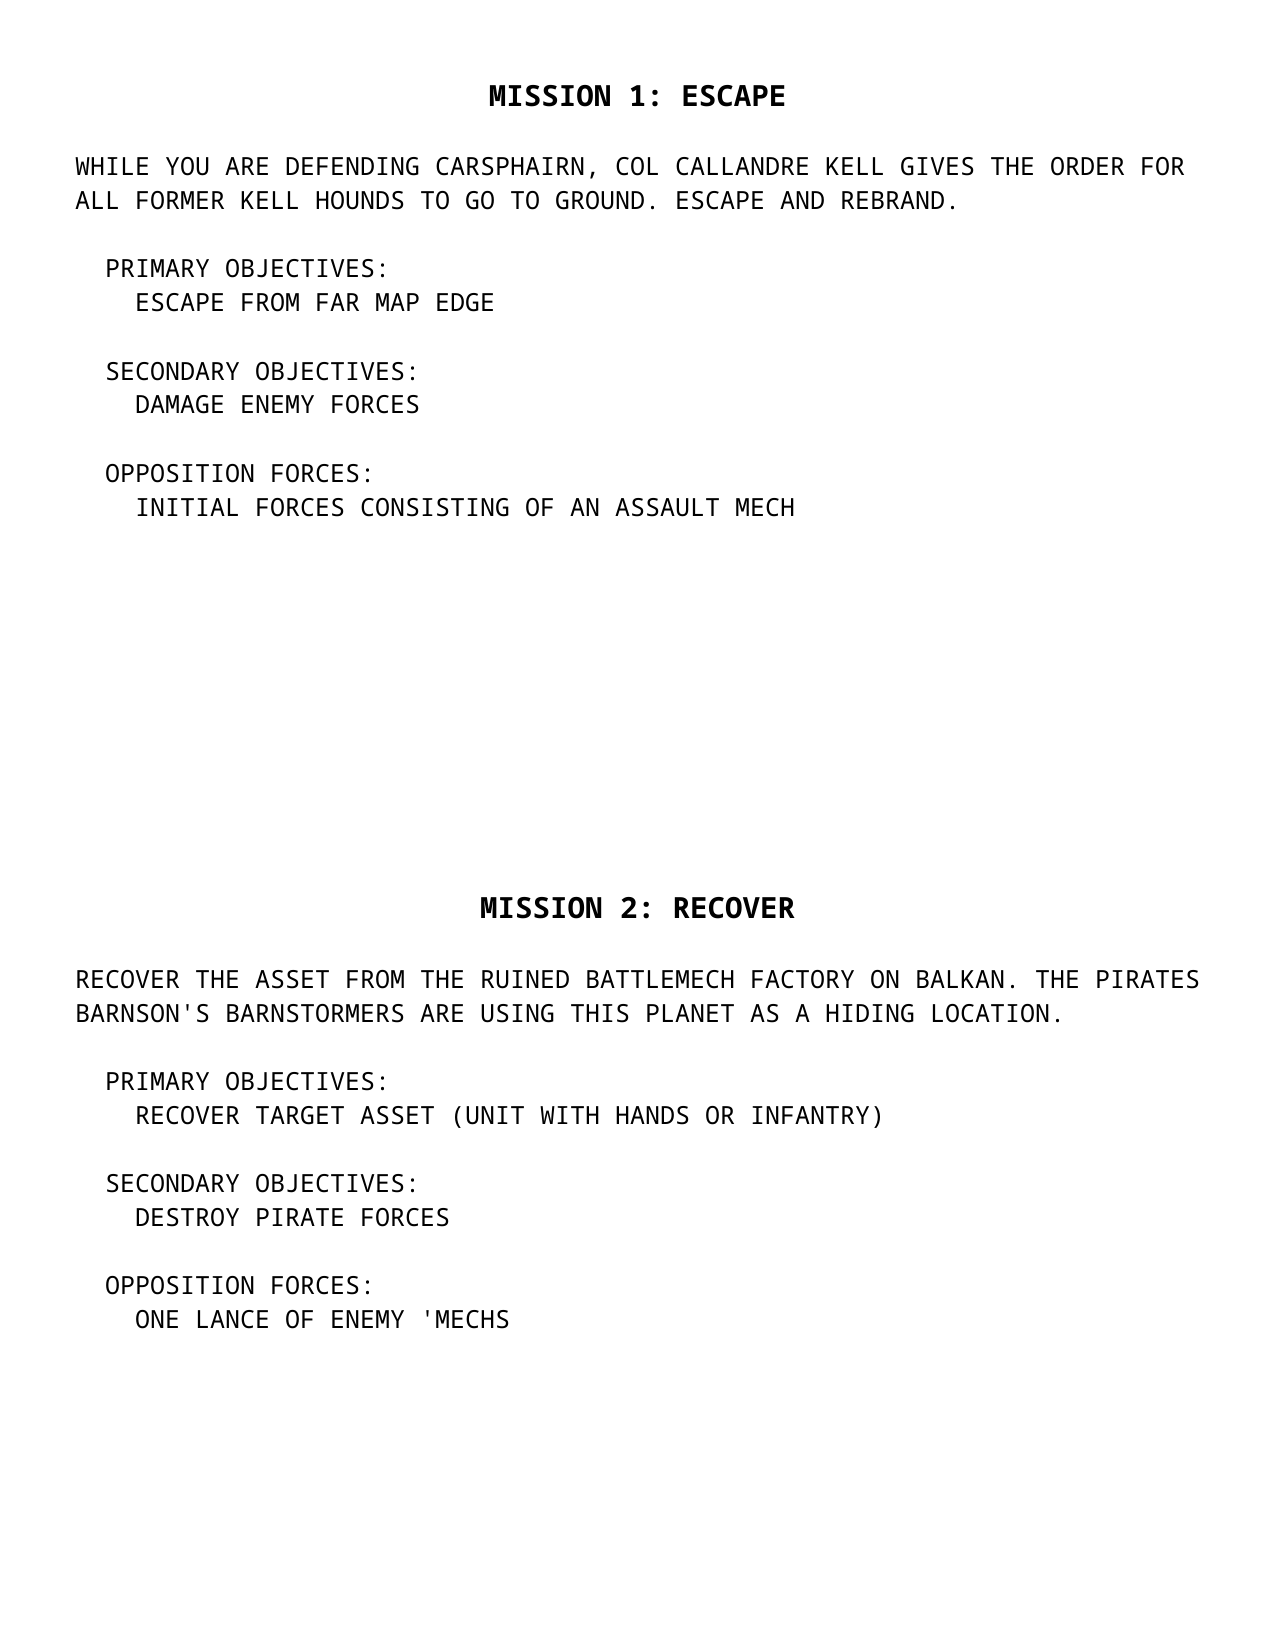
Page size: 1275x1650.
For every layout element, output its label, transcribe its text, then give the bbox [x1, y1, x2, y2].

text ONE LANCE OF ENEMY 'MECHS [75, 1302, 1200, 1336]
text SECONDARY OBJECTIVES: [75, 353, 1200, 387]
text OPPOSITION FORCES: [75, 455, 1200, 489]
text DAMAGE ENEMY FORCES [75, 387, 1200, 421]
text OPPOSITION FORCES: [75, 1268, 1200, 1302]
text PRIMARY OBJECTIVES: [75, 1063, 1200, 1097]
text SECONDARY OBJECTIVES: [75, 1166, 1200, 1200]
text RECOVER TARGET ASSET (UNIT WITH HANDS OR INFANTRY) [75, 1097, 1200, 1132]
subtitle MISSION 2: RECOVER [75, 830, 1200, 927]
subtitle MISSION 1: ESCAPE [75, 75, 1200, 115]
text ESCAPE FROM FAR MAP EDGE [75, 285, 1200, 319]
text WHILE YOU ARE DEFENDING CARSPHAIRN, COL CALLANDRE KELL GIVES THE ORDER FOR ALL FORMER KELL HOUNDS TO GO TO GROUND. ESCAPE AND REBRAND. [75, 149, 1200, 217]
text RECOVER THE ASSET FROM THE RUINED BATTLEMECH FACTORY ON BALKAN. THE PIRATES BARNSON'S BARNSTORMERS ARE USING THIS PLANET AS A HIDING LOCATION. [75, 961, 1200, 1029]
text INITIAL FORCES CONSISTING OF AN ASSAULT MECH [75, 489, 1200, 523]
text PRIMARY OBJECTIVES: [75, 251, 1200, 285]
text DESTROY PIRATE FORCES [75, 1200, 1200, 1234]
